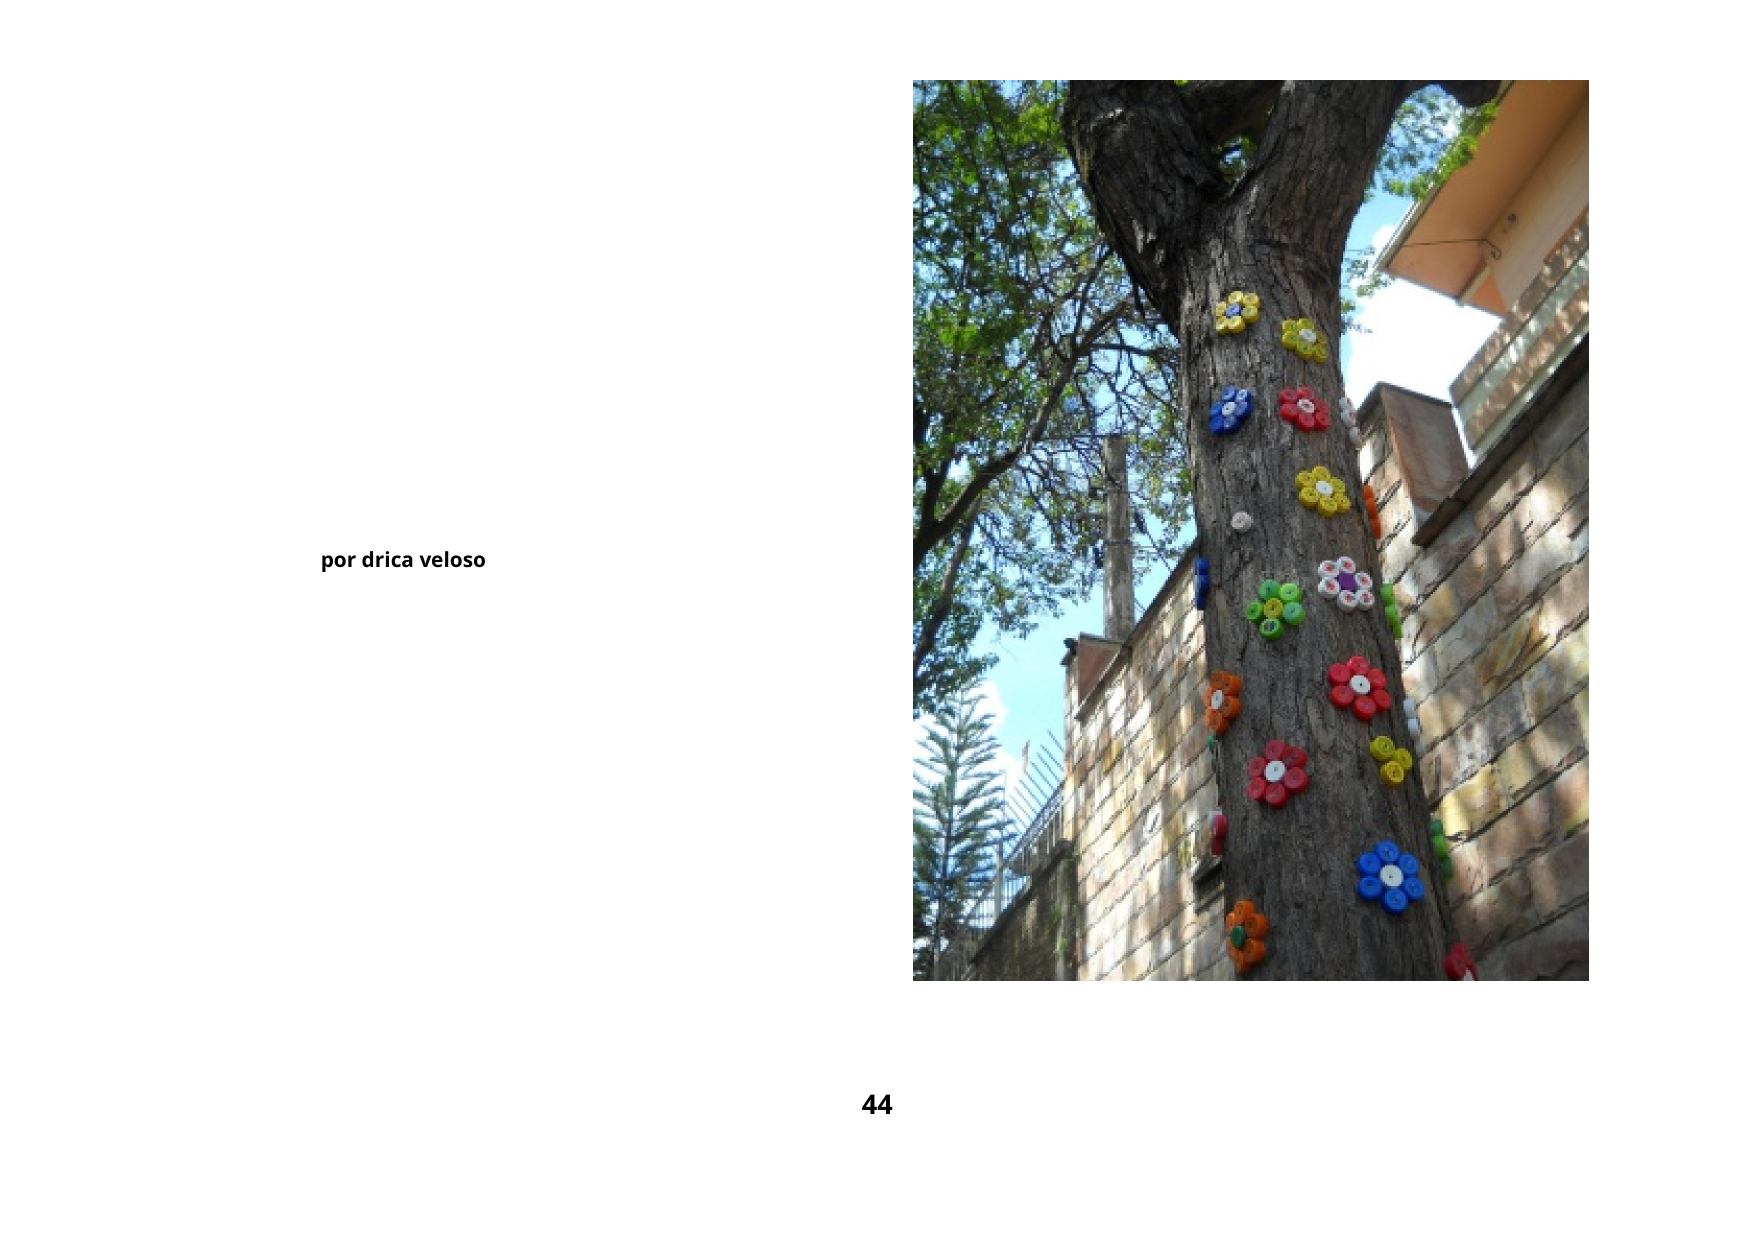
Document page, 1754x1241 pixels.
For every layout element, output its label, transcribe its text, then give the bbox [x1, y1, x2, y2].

text por drica veloso [321, 545, 840, 573]
picture [913, 80, 1589, 981]
